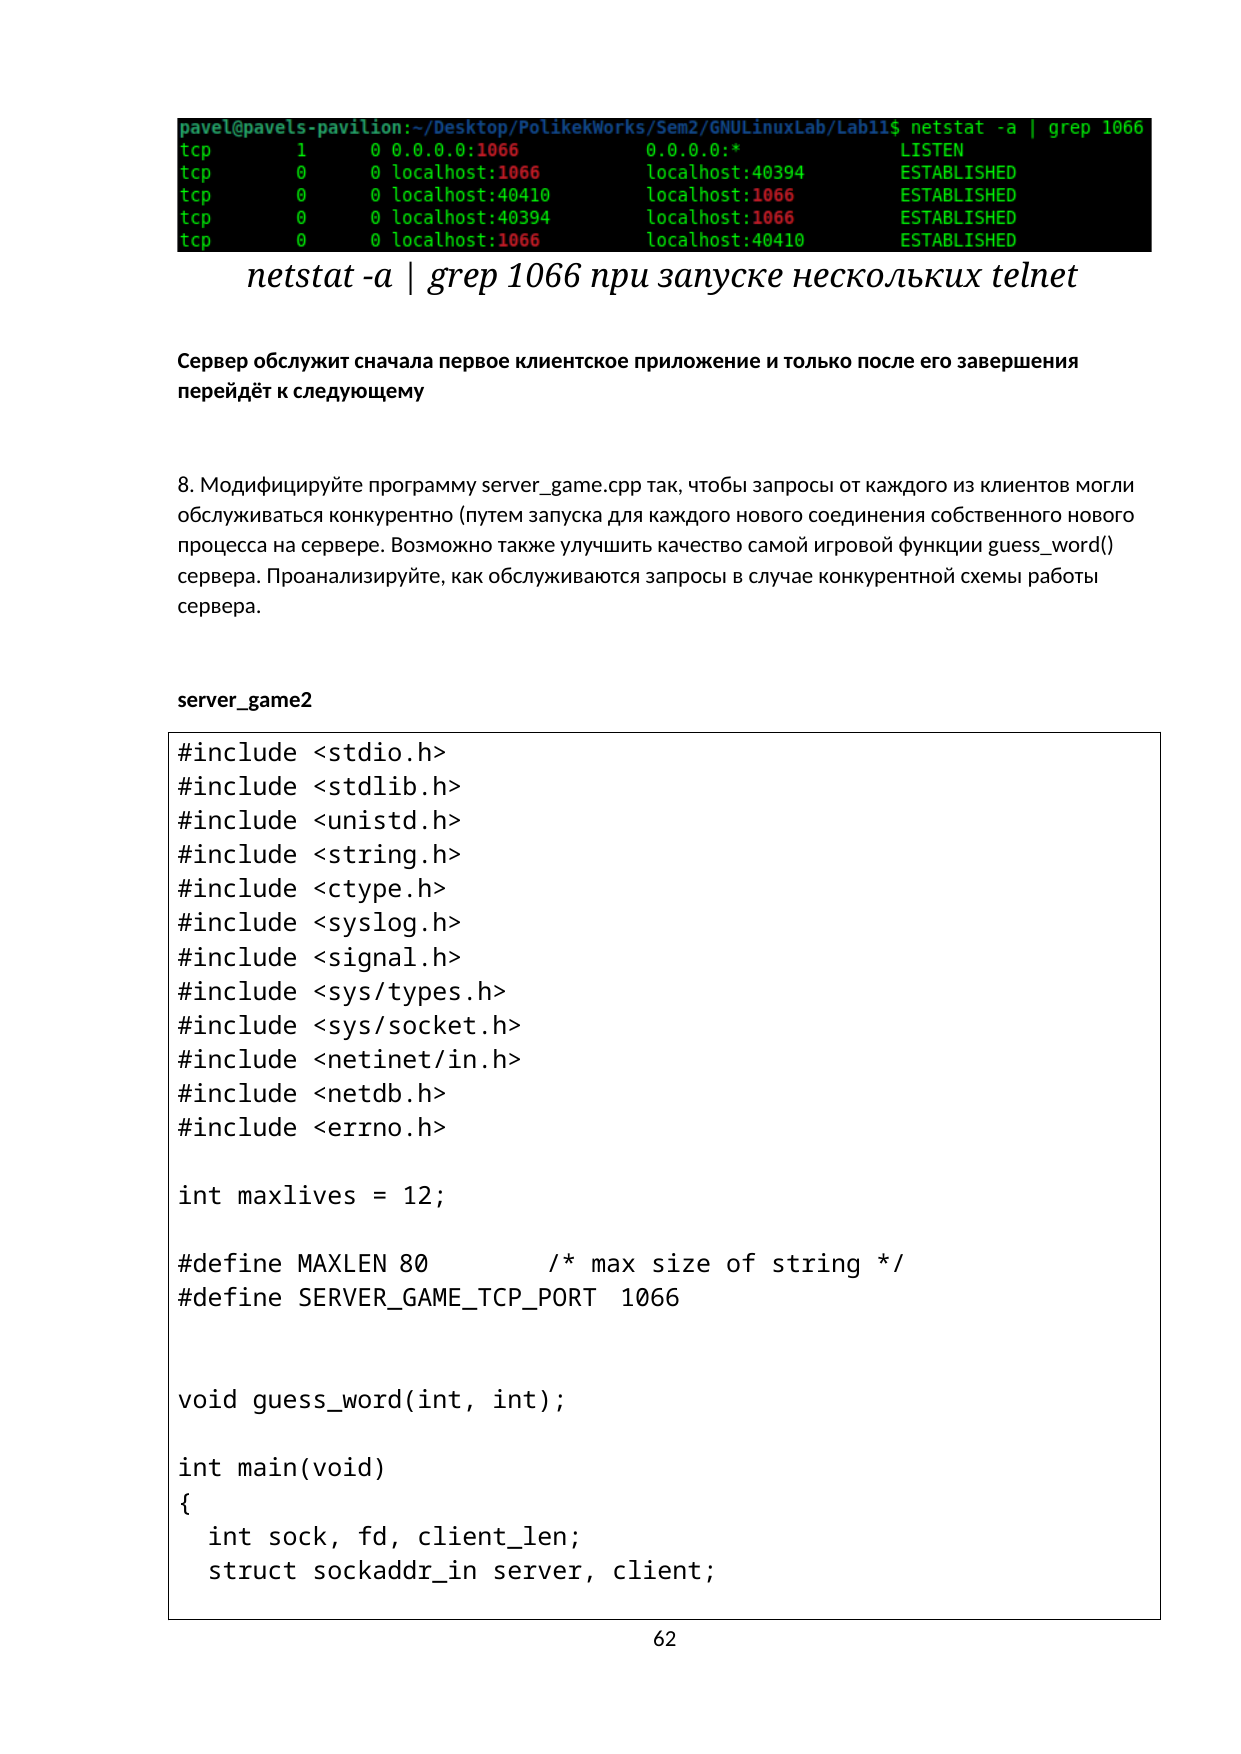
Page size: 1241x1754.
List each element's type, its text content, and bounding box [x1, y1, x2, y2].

text Сервер обслужит сначала первое клиентское приложение и только после его завершения перейдёт к следующему [177, 346, 1152, 404]
text #include <stdio.h> [169, 733, 1160, 769]
text #include <sys/socket.h> [177, 1007, 1152, 1041]
text server_game2 [177, 685, 1152, 713]
text int maxlives = 12; [177, 1178, 1152, 1212]
text #include <signal.h> [177, 939, 1152, 973]
text { [177, 1484, 1152, 1518]
text #include <netdb.h> [177, 1075, 1152, 1109]
text struct sockaddr_in server, client; [177, 1552, 1152, 1586]
text #define MAXLEN 80 /* max size of string */ [177, 1246, 1152, 1280]
text #include <syslog.h> [177, 905, 1152, 939]
text void guess_word(int, int); [177, 1382, 1152, 1416]
text #include <ctype.h> [177, 871, 1152, 905]
text int main(void) [177, 1450, 1152, 1484]
text #define SERVER_GAME_TCP_PORT 1066 [177, 1280, 1152, 1314]
text #include <stdlib.h> [177, 769, 1152, 803]
text netstat -a | grep 1066 при запуске нескольких telnet [177, 252, 1152, 297]
text #include <unistd.h> [177, 803, 1152, 837]
text #include <netinet/in.h> [177, 1041, 1152, 1075]
text int sock, fd, client_len; [177, 1518, 1152, 1552]
text #include <errno.h> [177, 1109, 1152, 1143]
text #include <string.h> [177, 837, 1152, 871]
picture [177, 118, 1152, 252]
text #include <sys/types.h> [177, 973, 1152, 1007]
text 8. Модифицируйте программу server_game.cpp так, чтобы запросы от каждого из клиентов могли обслуживаться конкурентно (путем запуска для каждого нового соединения собственного нового процесса на сервере. Возможно также улучшить качество самой игровой функции guess_word() сервера. Проанализируйте, как обслуживаются запросы в случае конкурентной схемы работы сервера. [177, 470, 1152, 619]
